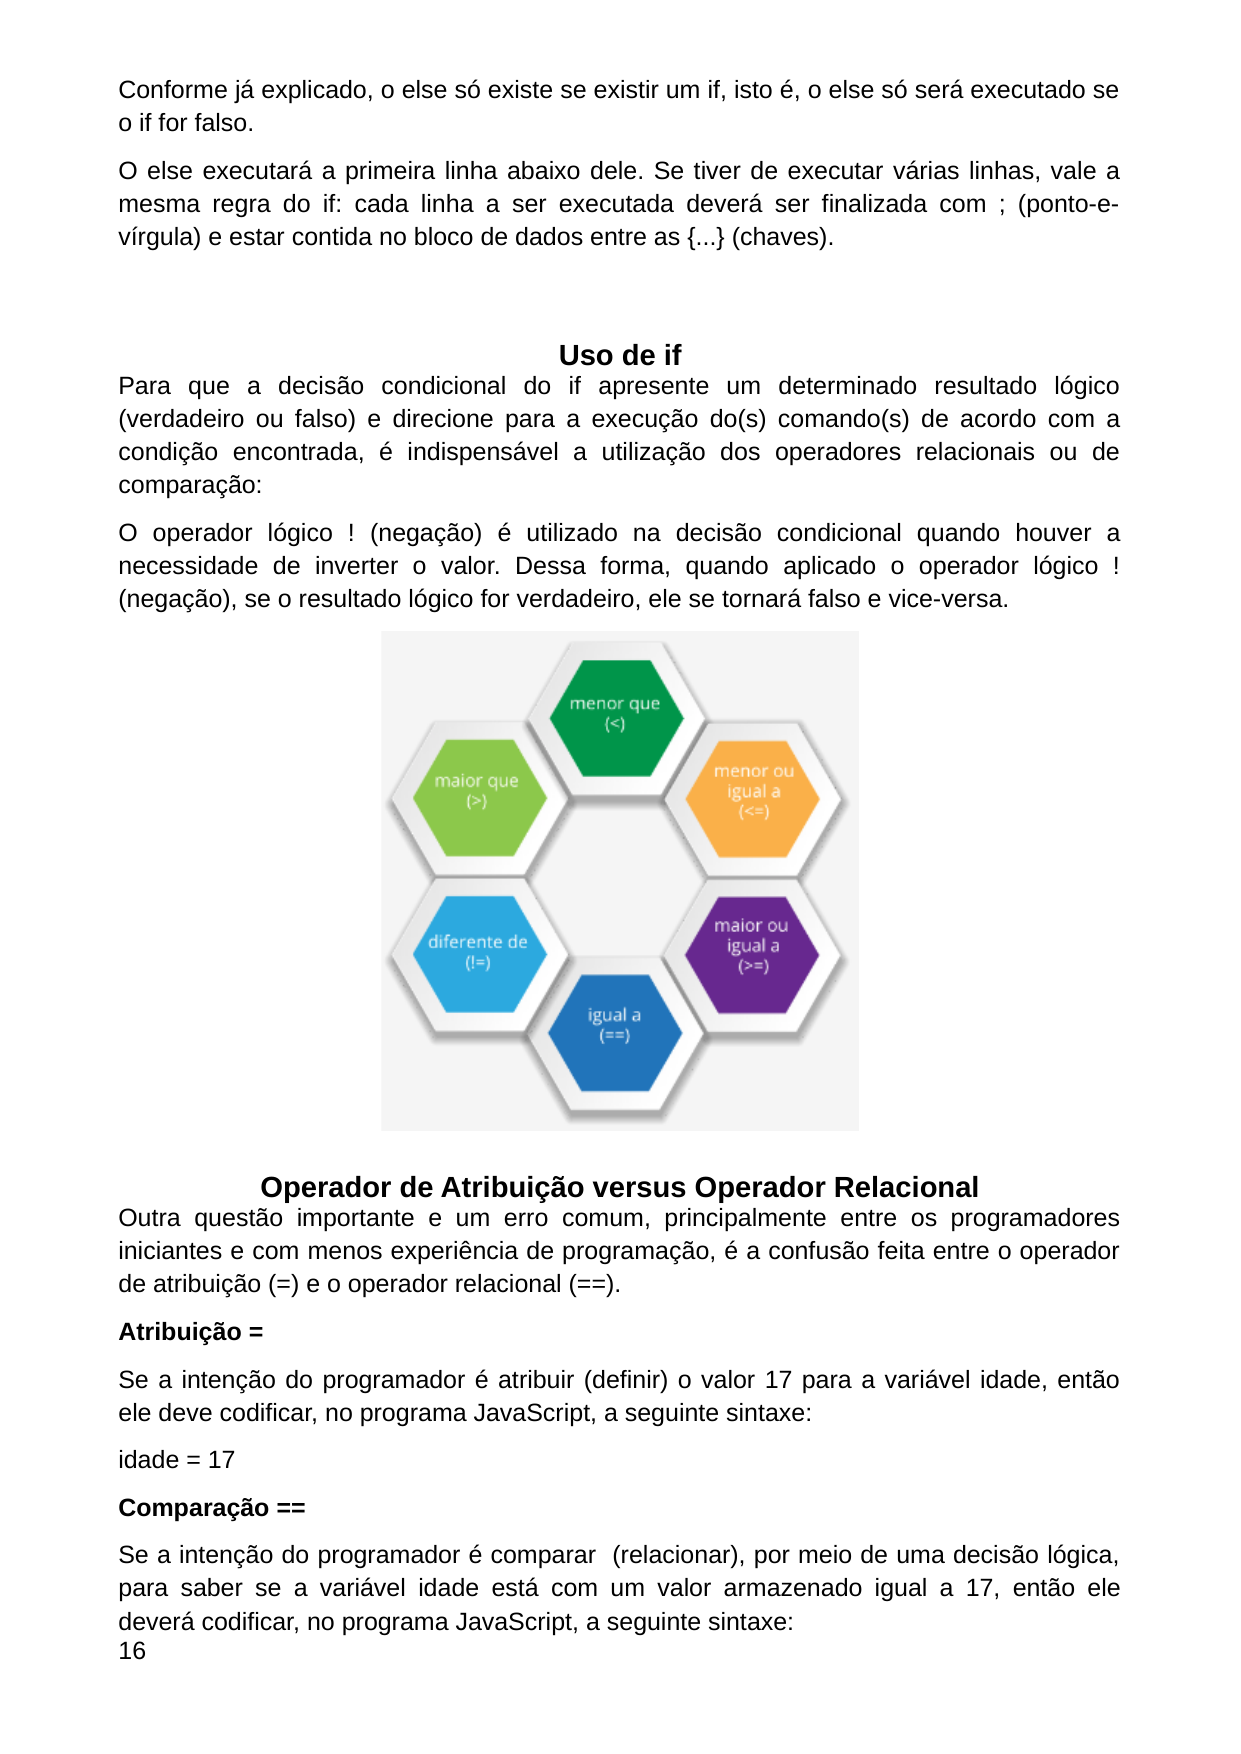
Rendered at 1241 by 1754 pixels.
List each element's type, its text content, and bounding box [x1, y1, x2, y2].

subtitle Operador de Atribuição versus Operador Relacional [118, 1170, 1122, 1203]
text Comparação == [118, 1493, 1122, 1522]
text idade = 17 [118, 1445, 1122, 1474]
text O operador lógico ! (negação) é utilizado na decisão condicional quando houver a necessidade de inverter o valor. Dessa forma, quando aplicado o operador lógico ! (negação), se o resultado lógico for verdadeiro, ele se tornará falso e vice-versa. [118, 518, 1122, 613]
text Se a intenção do programador é comparar (relacionar), por meio de uma decisão lógica, para saber se a variável idade está com um valor armazenado igual a 17, então ele deverá codificar, no programa JavaScript, a seguinte sintaxe: [118, 1540, 1122, 1635]
text O else executará a primeira linha abaixo dele. Se tiver de executar várias linhas, vale a mesma regra do if: cada linha a ser executada deverá ser finalizada com ; (ponto-e-vírgula) e estar contida no bloco de dados entre as {...} (chaves). [118, 156, 1122, 250]
text Para que a decisão condicional do if apresente um determinado resultado lógico (verdadeiro ou falso) e direcione para a execução do(s) comando(s) de acordo com a condição encontrada, é indispensável a utilização dos operadores relacionais ou de comparação: [118, 371, 1122, 499]
text Conforme já explicado, o else só existe se existir um if, isto é, o else só será executado se o if for falso. [118, 75, 1122, 137]
text Outra questão importante e um erro comum, principalmente entre os programadores iniciantes e com menos experiência de programação, é a confusão feita entre o operador de atribuição (=) e o operador relacional (==). [118, 1203, 1122, 1298]
text Se a intenção do programador é atribuir (definir) o valor 17 para a variável idade, então ele deve codificar, no programa JavaScript, a seguinte sintaxe: [118, 1364, 1122, 1426]
subtitle Uso de if [118, 338, 1122, 371]
text Atribuição = [118, 1317, 1122, 1346]
